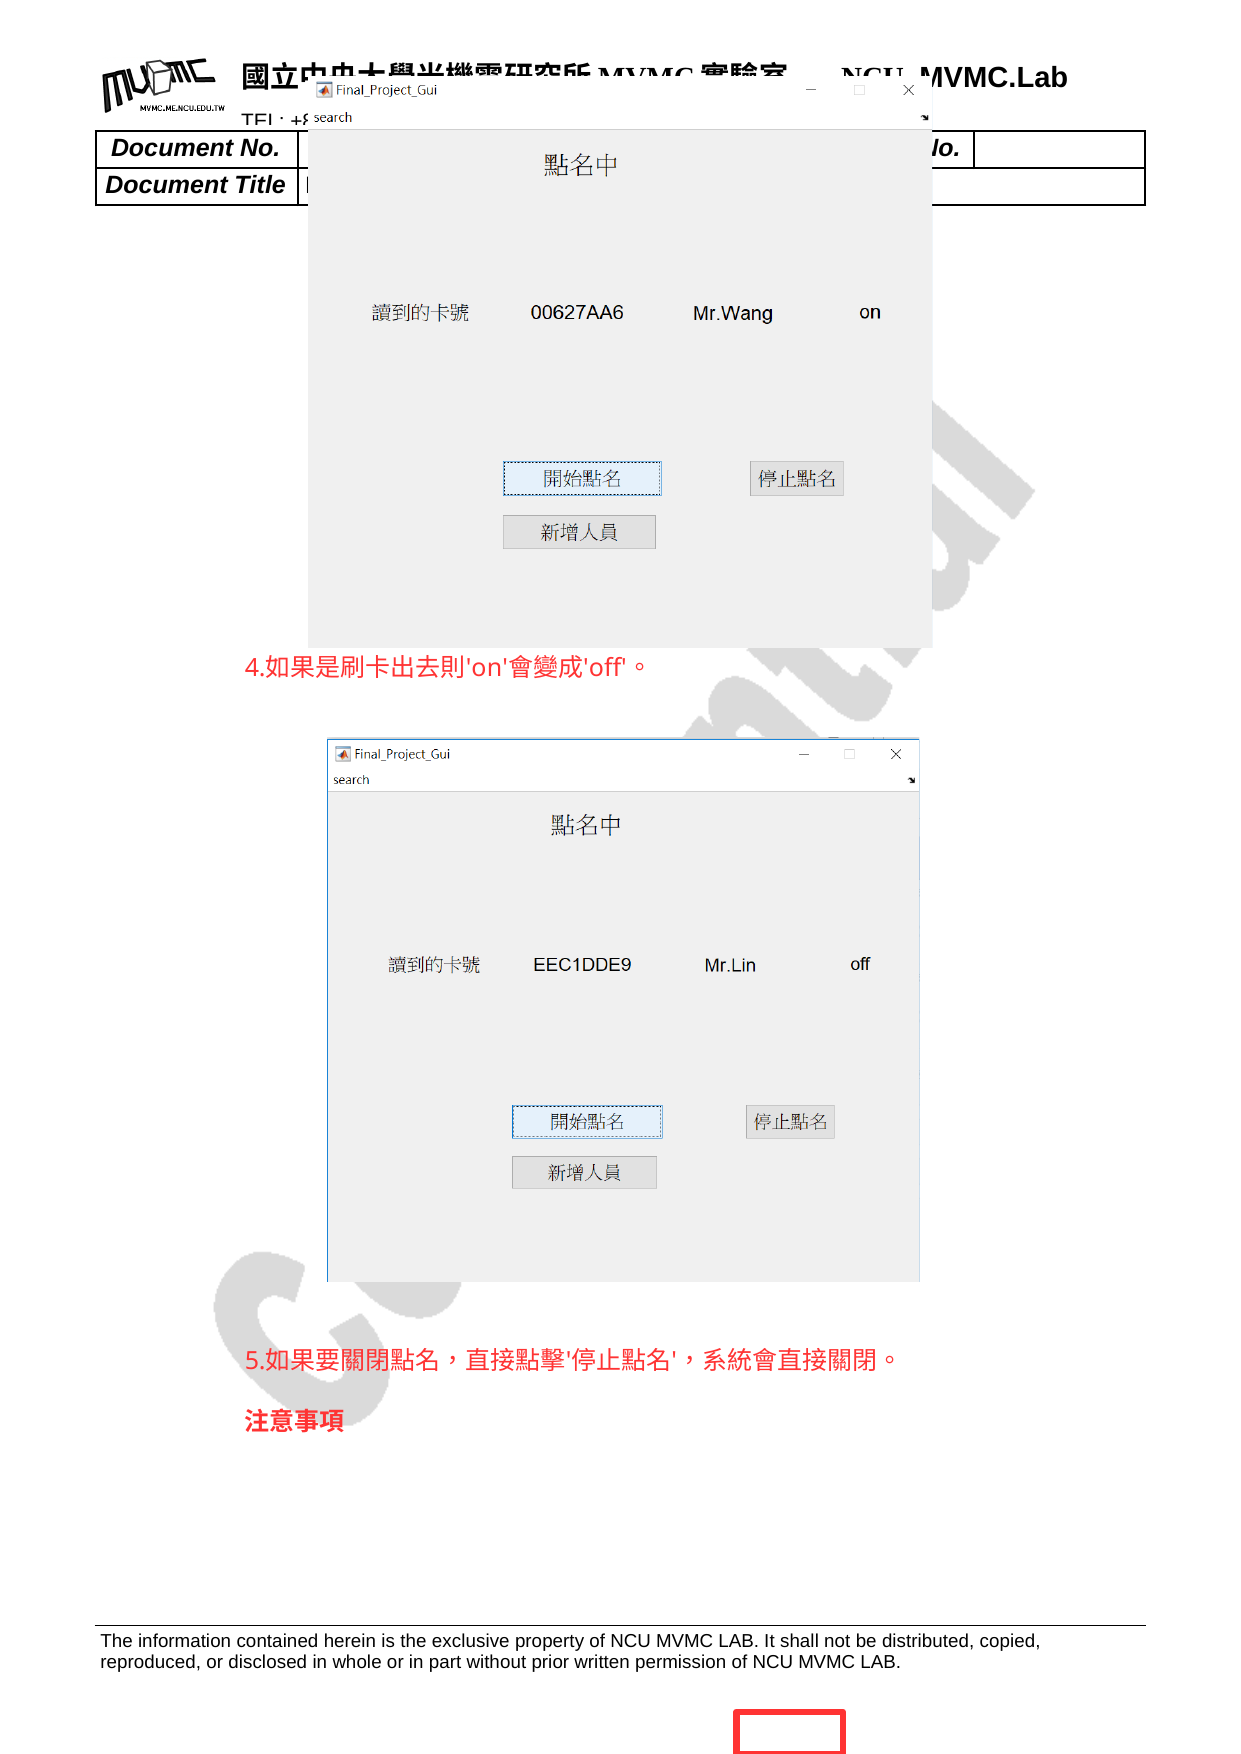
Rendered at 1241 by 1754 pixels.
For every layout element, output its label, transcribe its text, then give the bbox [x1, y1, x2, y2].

picture [94, 47, 1146, 1625]
picture [97, 169, 297, 204]
picture [94, 1626, 1146, 1683]
text 4.如果是刷卡出去則'on'會變成'off'。 [244, 241, 1146, 683]
picture [97, 132, 297, 167]
text 注意事項 [244, 1402, 1146, 1438]
text 5.如果要關閉點名，直接點擊'停止點名'，系統會直接關閉。 [244, 1340, 1146, 1377]
picture [975, 132, 1144, 167]
